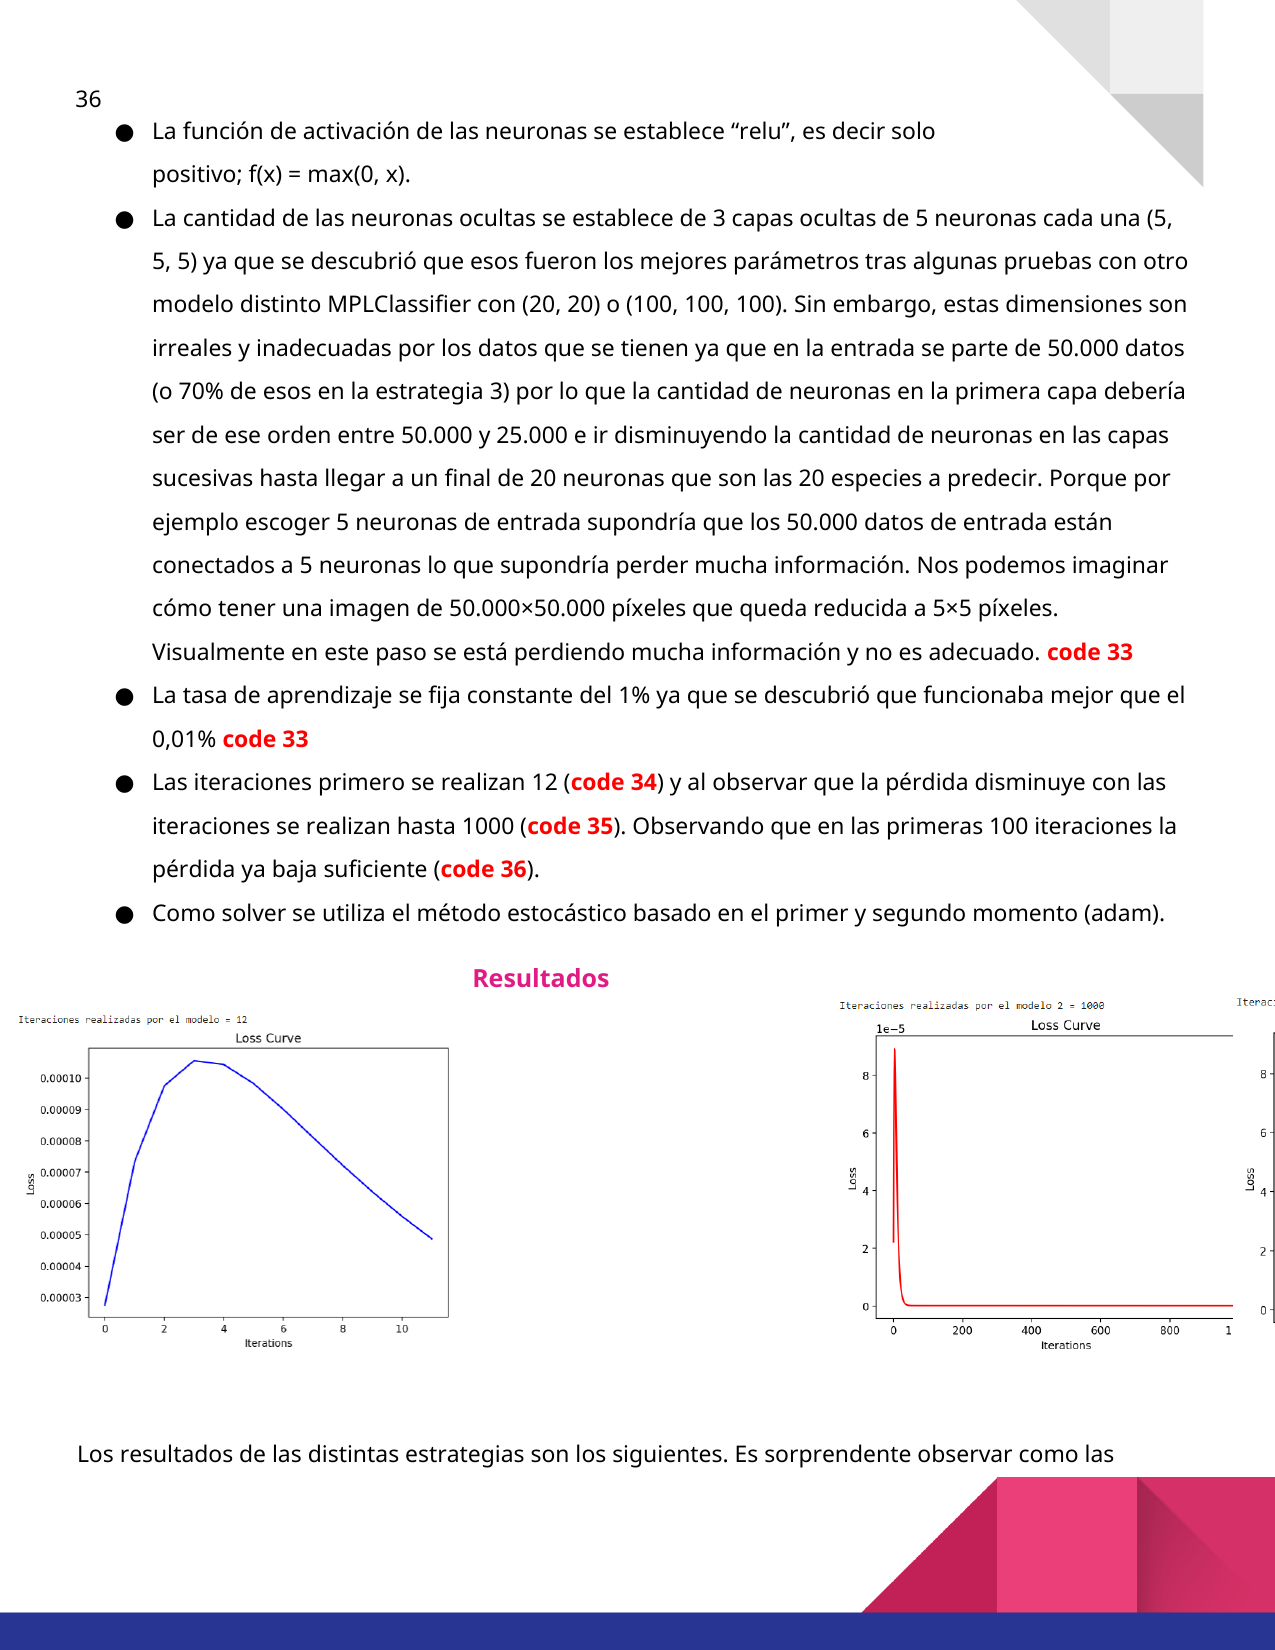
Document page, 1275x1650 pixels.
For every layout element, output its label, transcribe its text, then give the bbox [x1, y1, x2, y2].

picture [833, 995, 1275, 1360]
picture [0, 1475, 1275, 1650]
list La tasa de aprendizaje se fija constante del 1% ya que se descubrió que funcionaba mejor que el 0,01% code 33 [114, 679, 1198, 754]
list La función de activación de las neuronas se establece “relu”, es decir solo positivo; f(x) = max(0, x). [114, 114, 1198, 189]
text Resultados [75, 961, 1198, 995]
list Como solver se utiliza el método estocástico basado en el primer y segundo momento (adam). [114, 896, 1198, 928]
picture [1015, 0, 1204, 188]
picture [15, 1013, 454, 1350]
text Los resultados de las distintas estrategias son los siguientes. Es sorprendente observar como las [77, 1438, 1198, 1469]
list La cantidad de las neuronas ocultas se establece de 3 capas ocultas de 5 neuronas cada una (5, 5, 5) ya que se descubrió que esos fueron los mejores parámetros tras algunas pruebas con otro modelo distinto MPLClassifier con (20, 20) o (100, 100, 100). Sin embargo, estas dimensiones son irreales y inadecuadas por los datos que se tienen ya que en la entrada se parte de 50.000 datos (o 70% de esos en la estrategia 3) por lo que la cantidad de neuronas en la primera capa debería ser de ese orden entre 50.000 y 25.000 e ir disminuyendo la cantidad de neuronas en las capas sucesivas hasta llegar a un final de 20 neuronas que son las 20 especies a predecir. Porque por ejemplo escoger 5 neuronas de entrada supondría que los 50.000 datos de entrada están conectados a 5 neuronas lo que supondría perder mucha información. Nos podemos imaginar cómo tener una imagen de 50.000×50.000 píxeles que queda reducida a 5×5 píxeles. Visualmente en este paso se está perdiendo mucha información y no es adecuado. code 33 [114, 201, 1198, 667]
list Las iteraciones primero se realizan 12 (code 34) y al observar que la pérdida disminuye con las iteraciones se realizan hasta 1000 (code 35). Observando que en las primeras 100 iteraciones la pérdida ya baja suficiente (code 36). [114, 766, 1198, 884]
